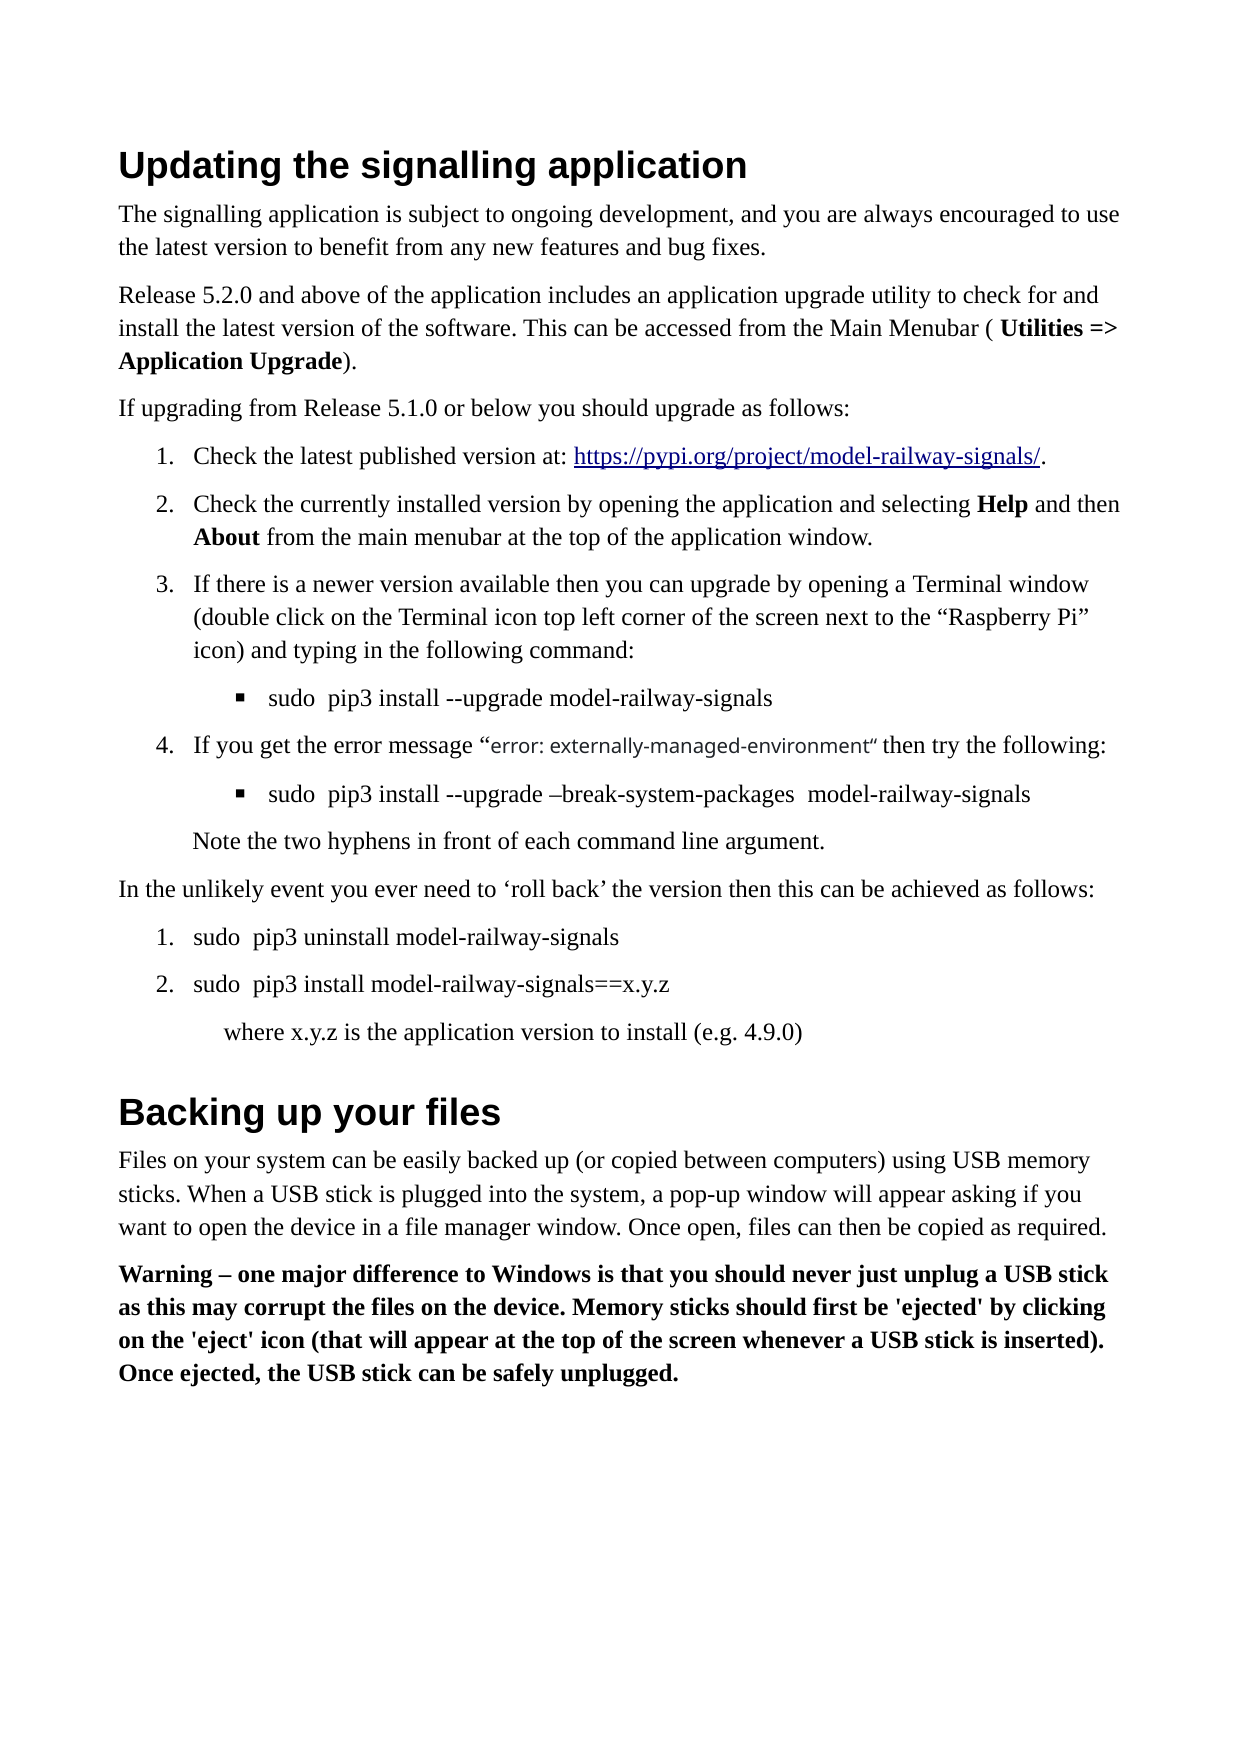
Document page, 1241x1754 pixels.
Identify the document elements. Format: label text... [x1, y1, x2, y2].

text Release 5.2.0 and above of the application includes an application upgrade utility to check for and install the latest version of the software. This can be accessed from the Main Menubar ( Utilities => Application Upgrade). [118, 280, 1122, 375]
text If upgrading from Release 5.1.0 or below you should upgrade as follows: [118, 393, 1122, 422]
subtitle Updating the signalling application [118, 143, 1122, 187]
list sudo pip3 install --upgrade model-railway-signals [231, 683, 1122, 712]
text Warning – one major difference to Windows is that you should never just unplug a USB stick as this may corrupt the files on the device. Memory sticks should first be 'ejected' by clicking on the 'eject' icon (that will appear at the top of the screen whenever a USB stick is inserted). Once ejected, the USB stick can be safely unplugged. [118, 1259, 1122, 1387]
text Note the two hyphens in front of each command line argument. [118, 826, 1122, 855]
list sudo pip3 install model-railway-signals==x.y.z [156, 969, 1122, 998]
list If you get the error message “error: externally-managed-environment“ then try the following: [156, 731, 1122, 760]
list Check the latest published version at: https://pypi.org/project/model-railway-signals/. [156, 441, 1122, 470]
subtitle Backing up your files [118, 1089, 1122, 1133]
text In the unlikely event you ever need to ‘roll back’ the version then this can be achieved as follows: [118, 874, 1122, 903]
text where x.y.z is the application version to install (e.g. 4.9.0) [118, 1017, 1122, 1046]
list Check the currently installed version by opening the application and selecting Help and then About from the main menubar at the top of the application window. [156, 489, 1122, 551]
list sudo pip3 install --upgrade –break-system-packages model-railway-signals [231, 779, 1122, 808]
text Files on your system can be easily backed up (or copied between computers) using USB memory sticks. When a USB stick is plugged into the system, a pop-up window will appear asking if you want to open the device in a file manager window. Once open, files can then be copied as required. [118, 1146, 1122, 1240]
list sudo pip3 uninstall model-railway-signals [156, 922, 1122, 950]
list If there is a newer version available then you can upgrade by opening a Terminal window (double click on the Terminal icon top left corner of the screen next to the “Raspberry Pi” icon) and typing in the following command: [156, 569, 1122, 664]
text The signalling application is subject to ongoing development, and you are always encouraged to use the latest version to benefit from any new features and bug fixes. [118, 199, 1122, 261]
